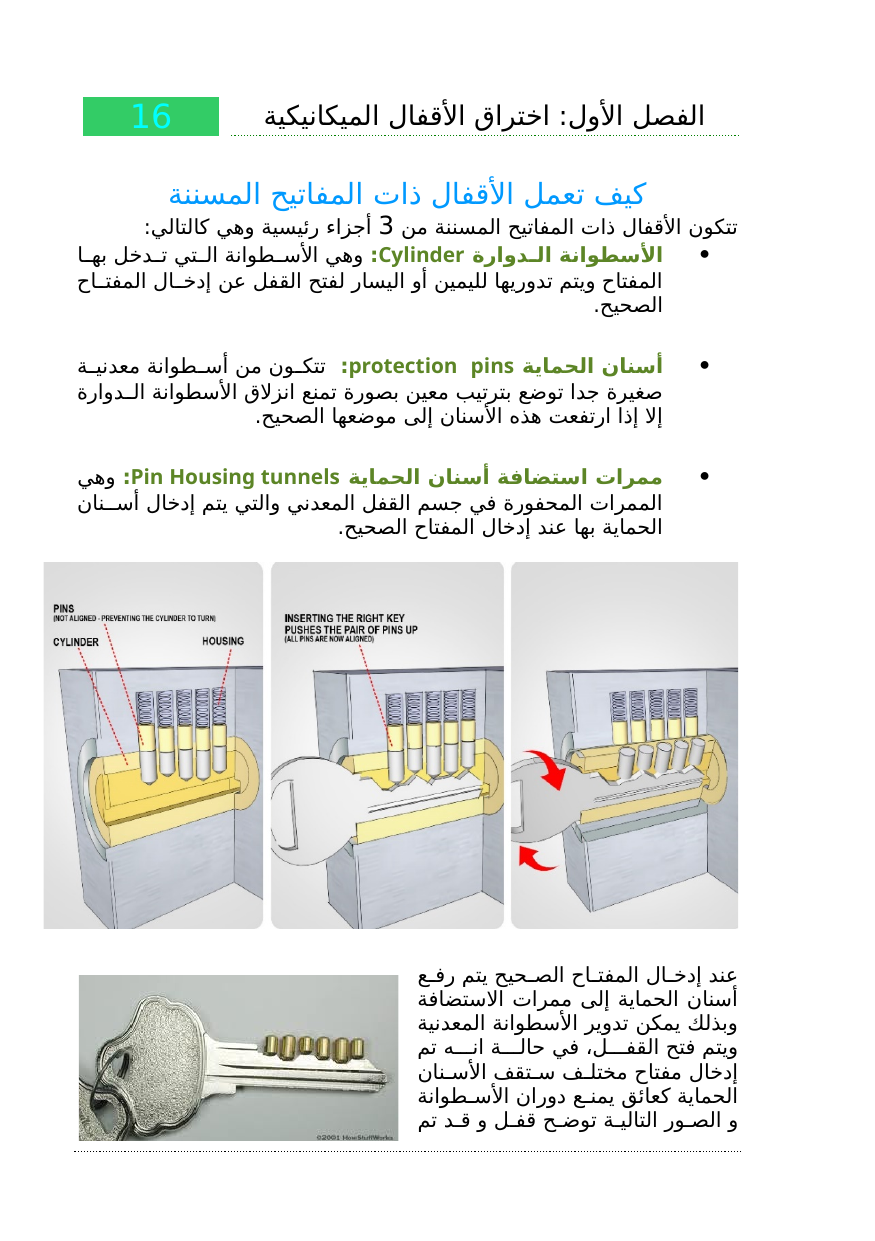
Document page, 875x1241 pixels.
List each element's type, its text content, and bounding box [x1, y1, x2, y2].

text عند إدخال المفتاح الصحيح يتم رفع أسنان الحماية إلى ممرات الاستضافة وبذلك يمكن تدوير الأسطوانة المعدنية ويتم فتح القفل، في حالة انه تم إدخال مفتاح مختلف ستقف الأسنان الحماية كعائق يمنع دوران الأسطوانة و الصور التالية توضح قفل و قد تم إزالة جزء من الغطاء المعدني الخارجي له لتوضيح ما يحدث داخليا عند إدخال المفتاح الصحيح. [77, 963, 738, 1132]
text تتكون الأقفال ذات المفاتيح المسننة من 3 أجزاء رئيسية وهي كالتالي: [77, 211, 738, 240]
list أسنان الحماية protection pins: تتكون من أسطوانة معدنية صغيرة جدا توضع بترتيب معين بصورة تمنع انزلاق الأسطوانة الدوارة إلا إذا ارتفعت هذه الأسنان إلى موضعها الصحيح. [77, 351, 701, 428]
list ممرات استضافة أسنان الحماية Pin Housing tunnels: وهي الممرات المحفورة في جسم القفل المعدني والتي يتم إدخال أسنان الحماية بها عند إدخال المفتاح الصحيح. [77, 462, 701, 539]
picture [78, 975, 399, 1141]
subtitle كيف تعمل الأقفال ذات المفاتيح المسننة [77, 177, 738, 211]
list الأسطوانة الدوارة Cylinder: وهي الأسطوانة التي تدخل بها المفتاح ويتم تدوريها لليمين أو اليسار لفتح القفل عن إدخال المفتاح الصحيح. [77, 240, 701, 317]
picture [43, 562, 739, 929]
